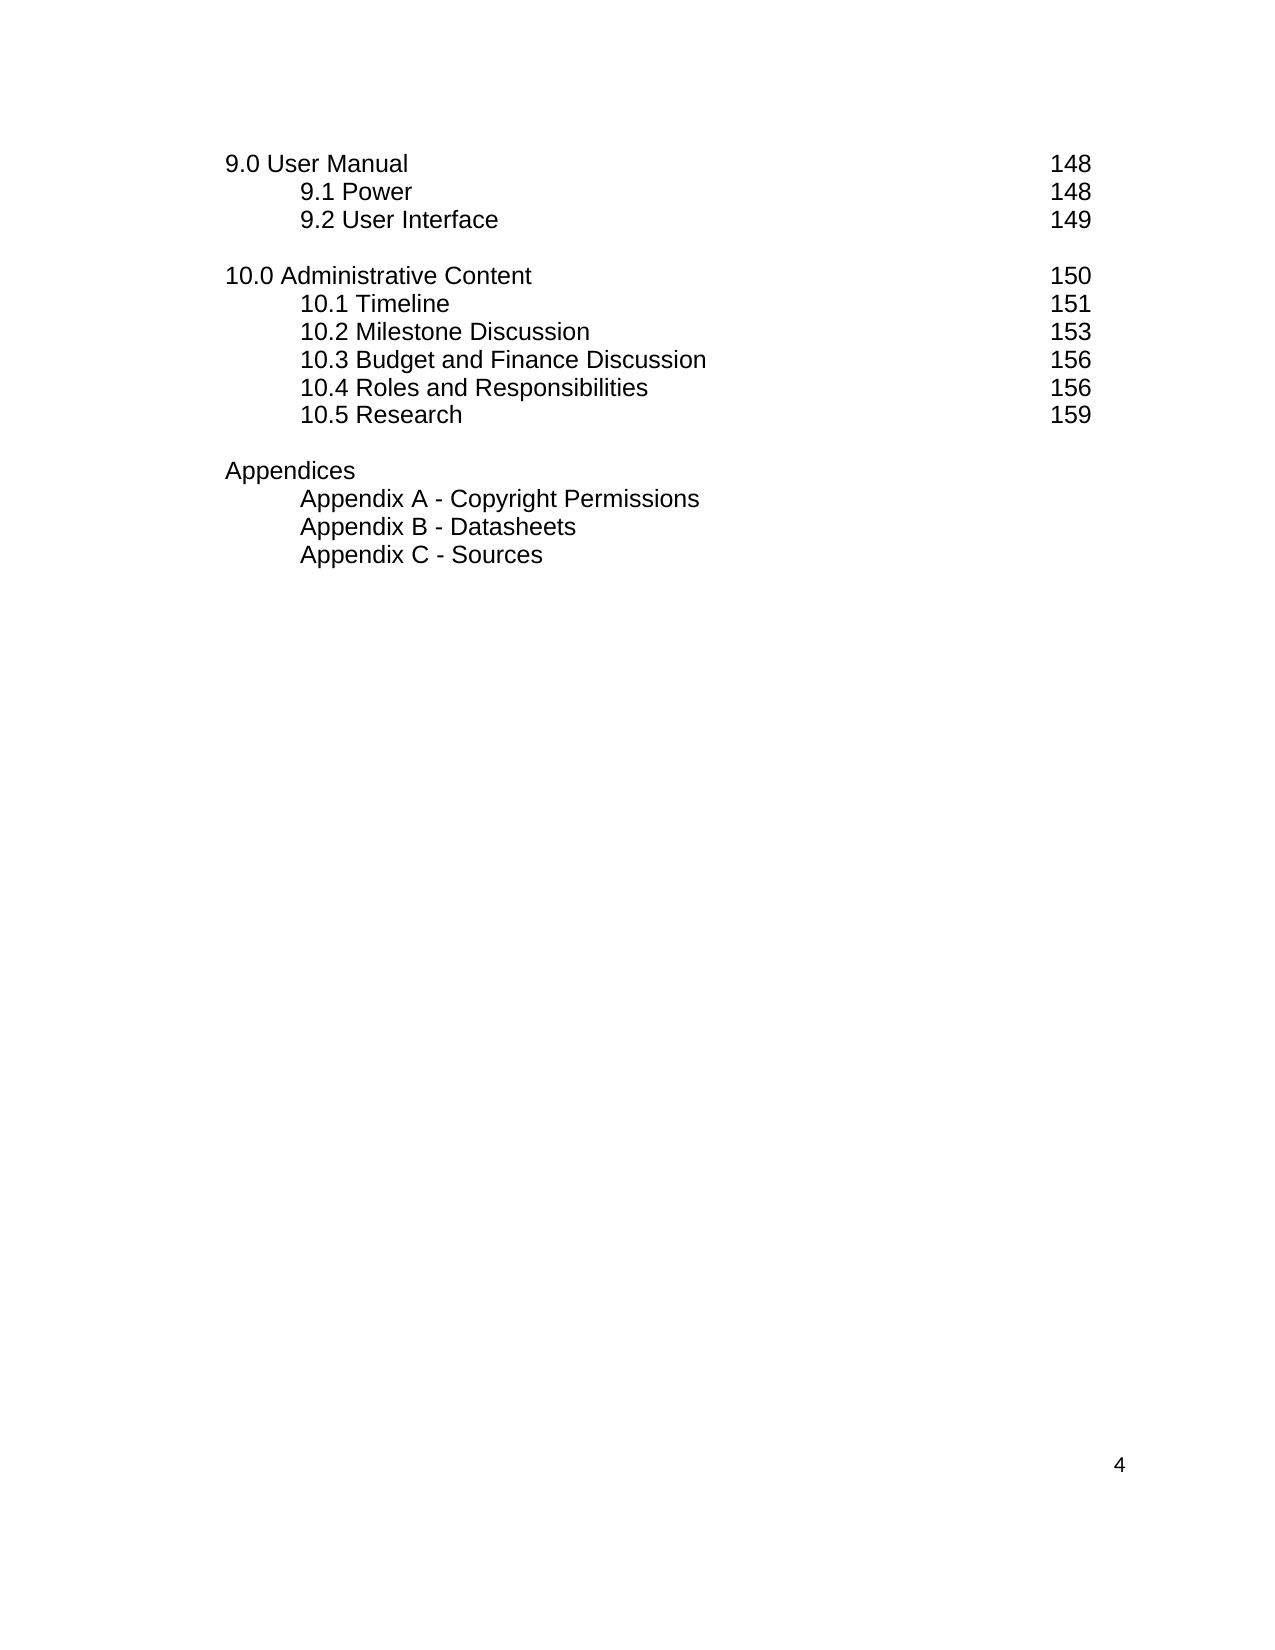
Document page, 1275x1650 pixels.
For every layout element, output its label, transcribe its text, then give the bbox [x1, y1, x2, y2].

text Appendix A - Copyright Permissions [225, 485, 1125, 513]
text 10.1 Timeline 151 [225, 289, 1125, 317]
text 10.2 Milestone Discussion 153 [225, 317, 1125, 345]
text 9.1 Power 148 [225, 178, 1125, 206]
text 10.0 Administrative Content 150 [225, 262, 1125, 289]
text 10.4 Roles and Responsibilities 156 [225, 373, 1125, 401]
text 10.5 Research 159 [225, 401, 1125, 429]
text 9.0 User Manual 148 [225, 150, 1125, 178]
text Appendix B - Datasheets [225, 513, 1125, 541]
text 9.2 User Interface 149 [225, 206, 1125, 234]
text Appendix C - Sources [225, 541, 1125, 569]
text Appendices [225, 457, 1125, 485]
text 10.3 Budget and Finance Discussion 156 [225, 345, 1125, 373]
